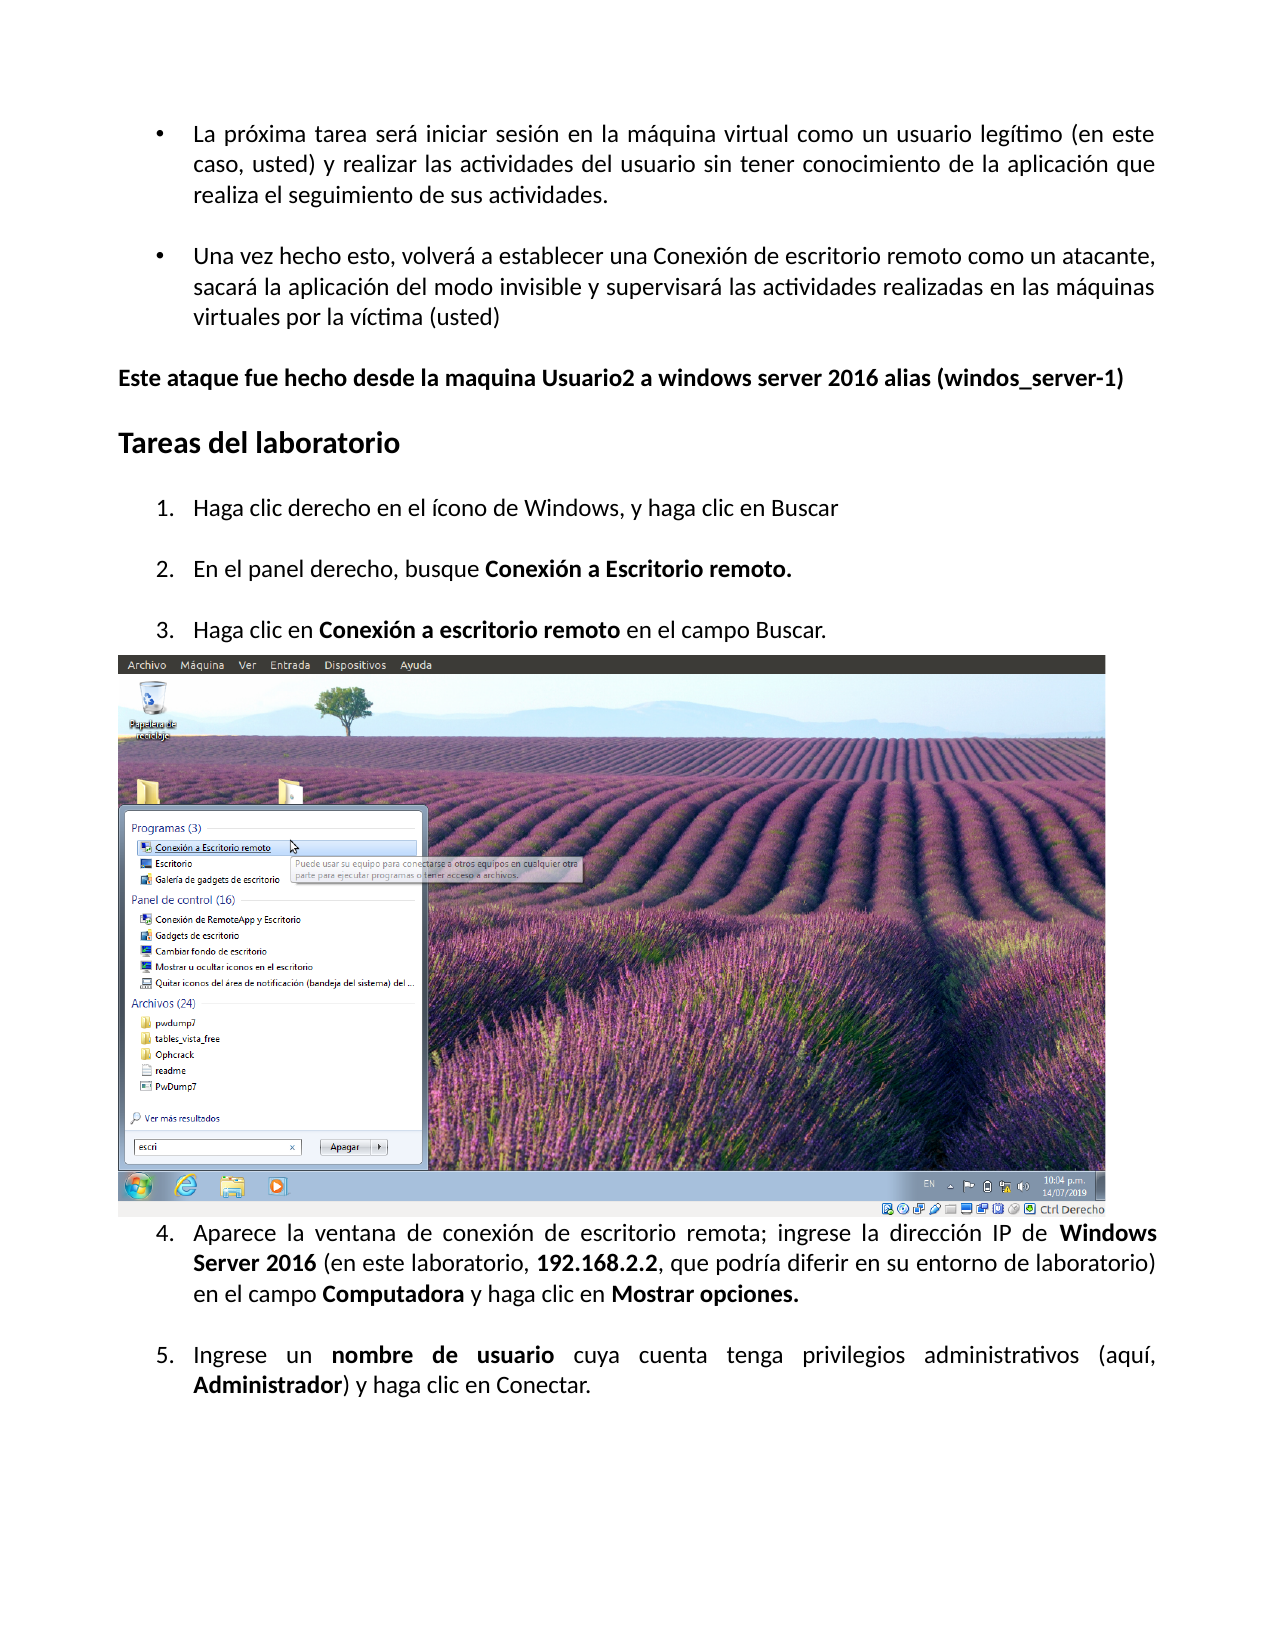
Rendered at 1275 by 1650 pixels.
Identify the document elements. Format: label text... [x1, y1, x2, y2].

text Este ataque fue hecho desde la maquina Usuario2 a windows server 2016 alias (windos_server-1) [118, 362, 1157, 393]
list Haga clic en Conexión a escritorio remoto en el campo Buscar. [156, 614, 1157, 644]
list En el panel derecho, busque Conexión a Escritorio remoto. [156, 553, 1157, 583]
list Aparece la ventana de conexión de escritorio remota; ingrese la dirección IP de Windows Server 2016 (en este laboratorio, 192.168.2.2, que podría diferir en su entorno de laboratorio) en el campo Computadora y haga clic en Mostrar opciones. [156, 1093, 1157, 1308]
list La próxima tarea será iniciar sesión en la máquina virtual como un usuario legítimo (en este caso, usted) y realizar las actividades del usuario sin tener conocimiento de la aplicación que realiza el seguimiento de sus actividades. [156, 118, 1157, 210]
picture [118, 655, 1106, 1217]
text Tareas del laboratorio [118, 423, 1157, 461]
list Una vez hecho esto, volverá a establecer una Conexión de escritorio remoto como un atacante, sacará la aplicación del modo invisible y supervisará las actividades realizadas en las máquinas virtuales por la víctima (usted) [156, 240, 1157, 332]
list Haga clic derecho en el ícono de Windows, y haga clic en Buscar [156, 492, 1157, 522]
list Ingrese un nombre de usuario cuya cuenta tenga privilegios administrativos (aquí, Administrador) y haga clic en Conectar. [156, 1339, 1157, 1400]
